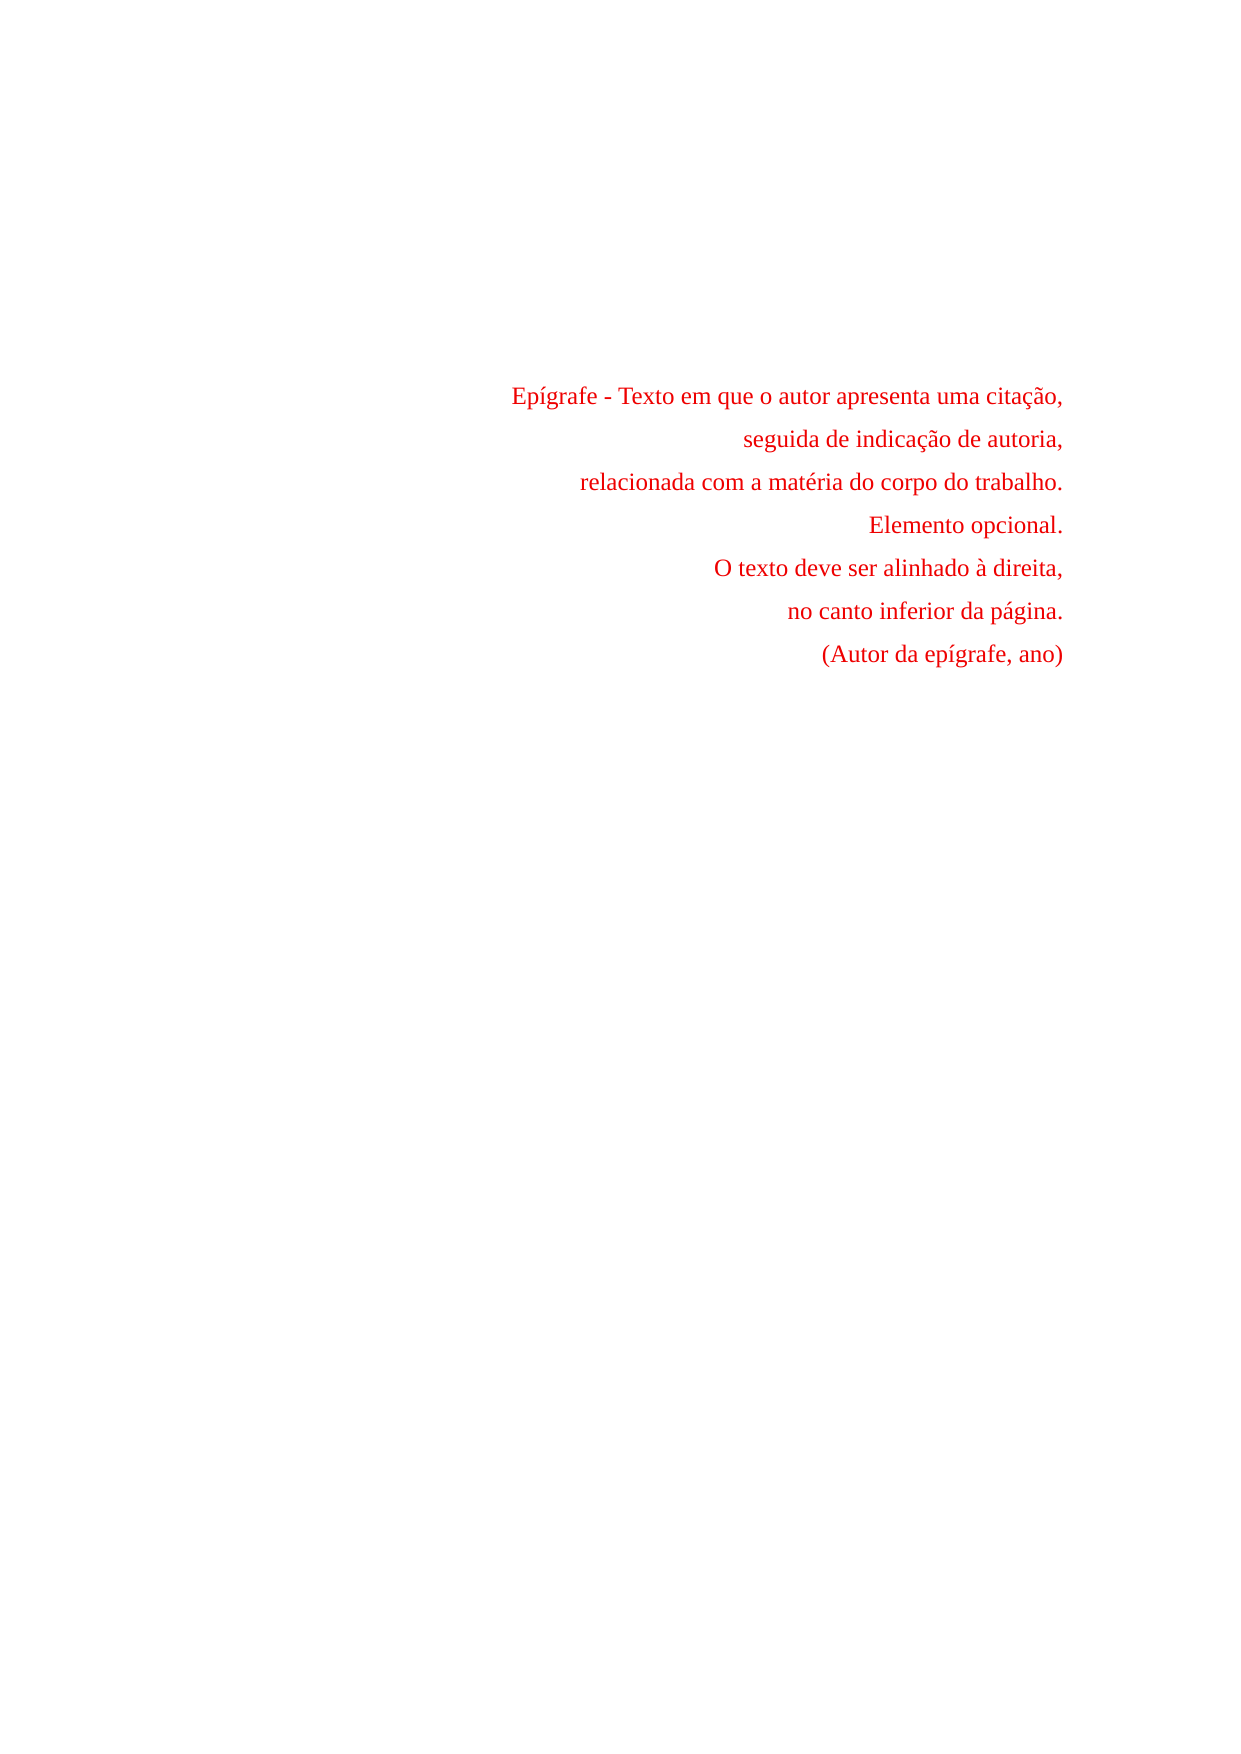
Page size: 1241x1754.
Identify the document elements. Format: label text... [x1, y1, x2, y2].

text seguida de indicação de autoria, [177, 424, 1063, 453]
text Elemento opcional. [177, 510, 1063, 539]
text Epígrafe - Texto em que o autor apresenta uma citação, [177, 381, 1063, 409]
text no canto inferior da página. [177, 596, 1063, 625]
text relacionada com a matéria do corpo do trabalho. [177, 467, 1063, 496]
text O texto deve ser alinhado à direita, [177, 553, 1063, 582]
text (Autor da epígrafe, ano) [177, 639, 1063, 668]
